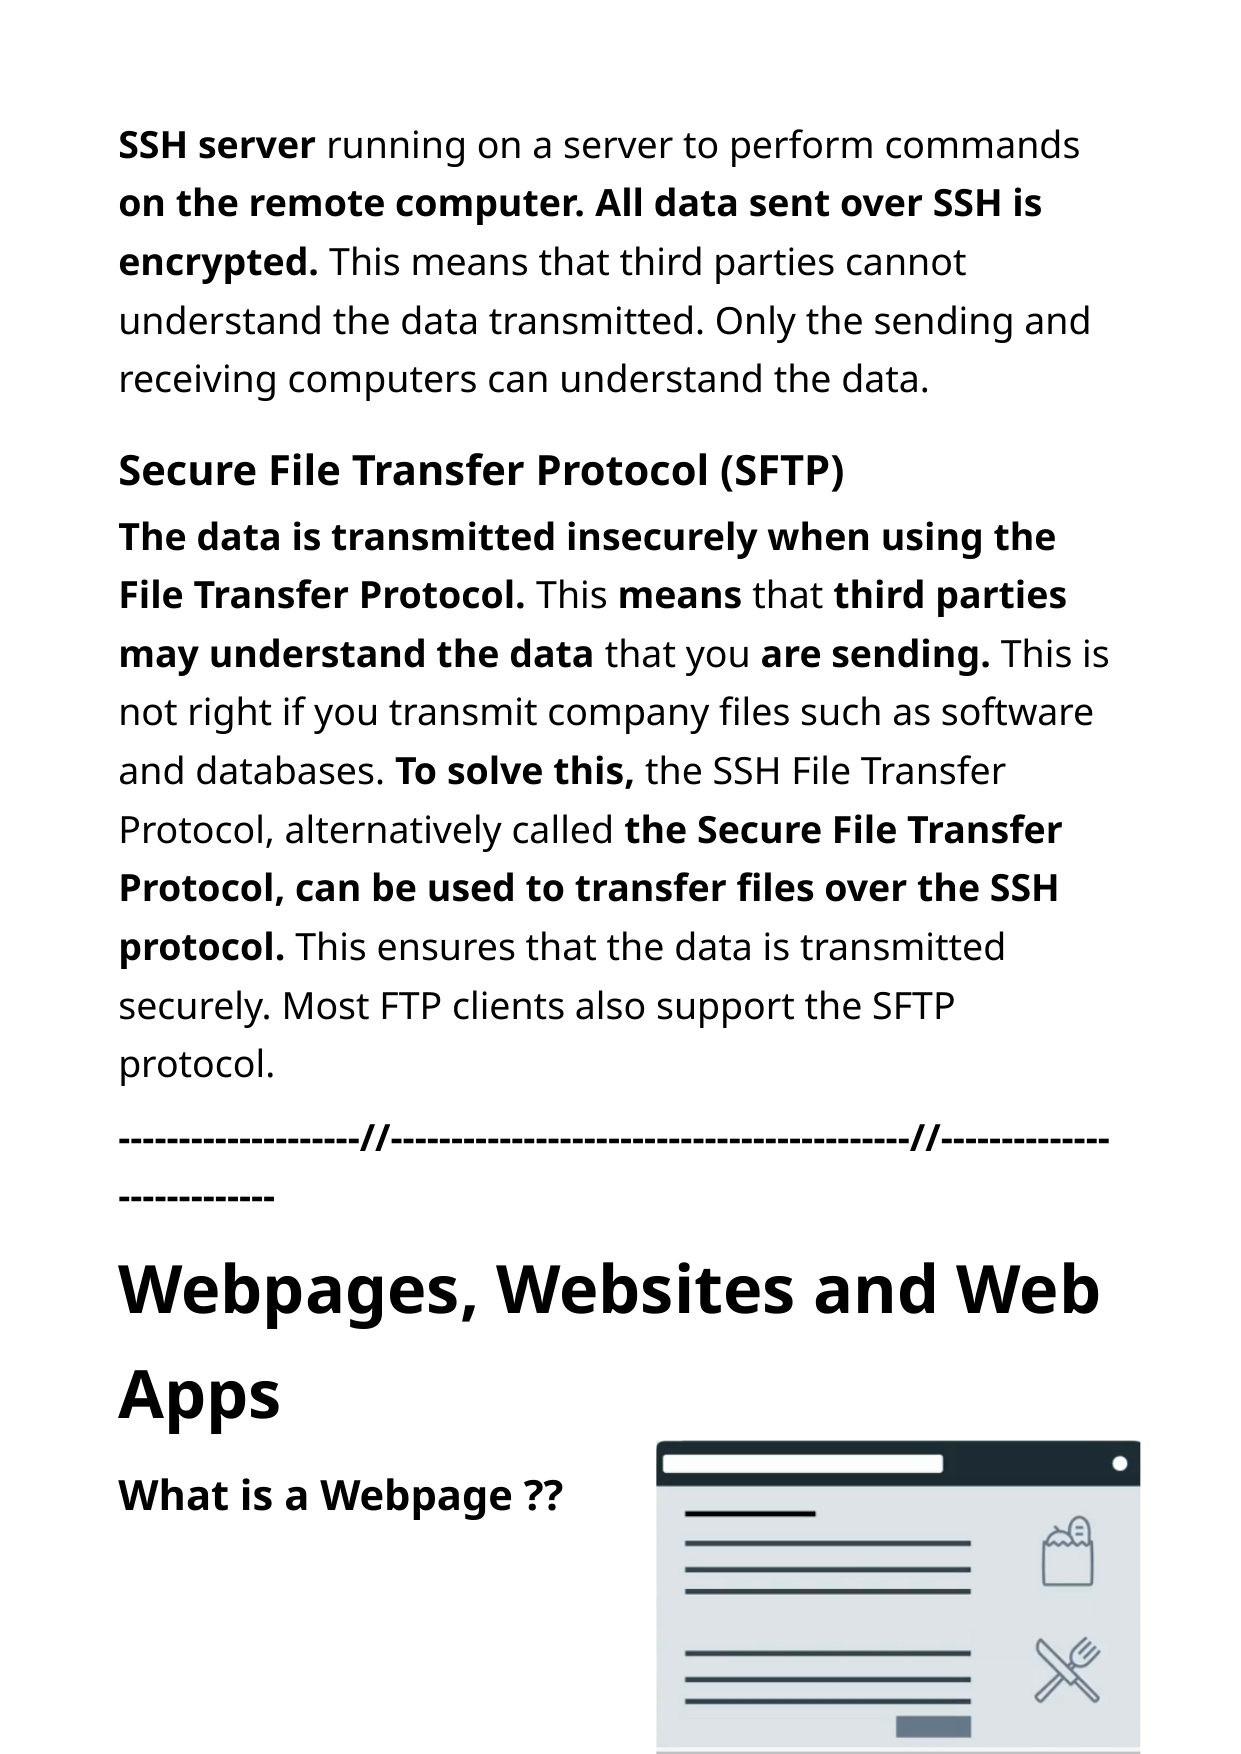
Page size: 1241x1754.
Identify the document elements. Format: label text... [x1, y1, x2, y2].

text The data is transmitted insecurely when using the File Transfer Protocol. This means that third parties may understand the data that you are sending. This is not right if you transmit company files such as software and databases. To solve this, the SSH File Transfer Protocol, alternatively called the Secure File Transfer Protocol, can be used to transfer files over the SSH protocol. This ensures that the data is transmitted securely. Most FTP clients also support the SFTP protocol. [118, 510, 1122, 1089]
text SSH server running on a server to perform commands on the remote computer. All data sent over SSH is encrypted. This means that third parties cannot understand the data transmitted. Only the sending and receiving computers can understand the data. [118, 118, 1122, 404]
subtitle Secure File Transfer Protocol (SFTP) [118, 441, 1122, 497]
text --------------------//-------------------------------------------//--------------------------- [118, 1111, 1122, 1221]
picture [656, 1440, 1141, 1754]
text What is a Webpage ?? [118, 1466, 656, 1523]
text Webpages, Websites and Web Apps [118, 1243, 1122, 1438]
